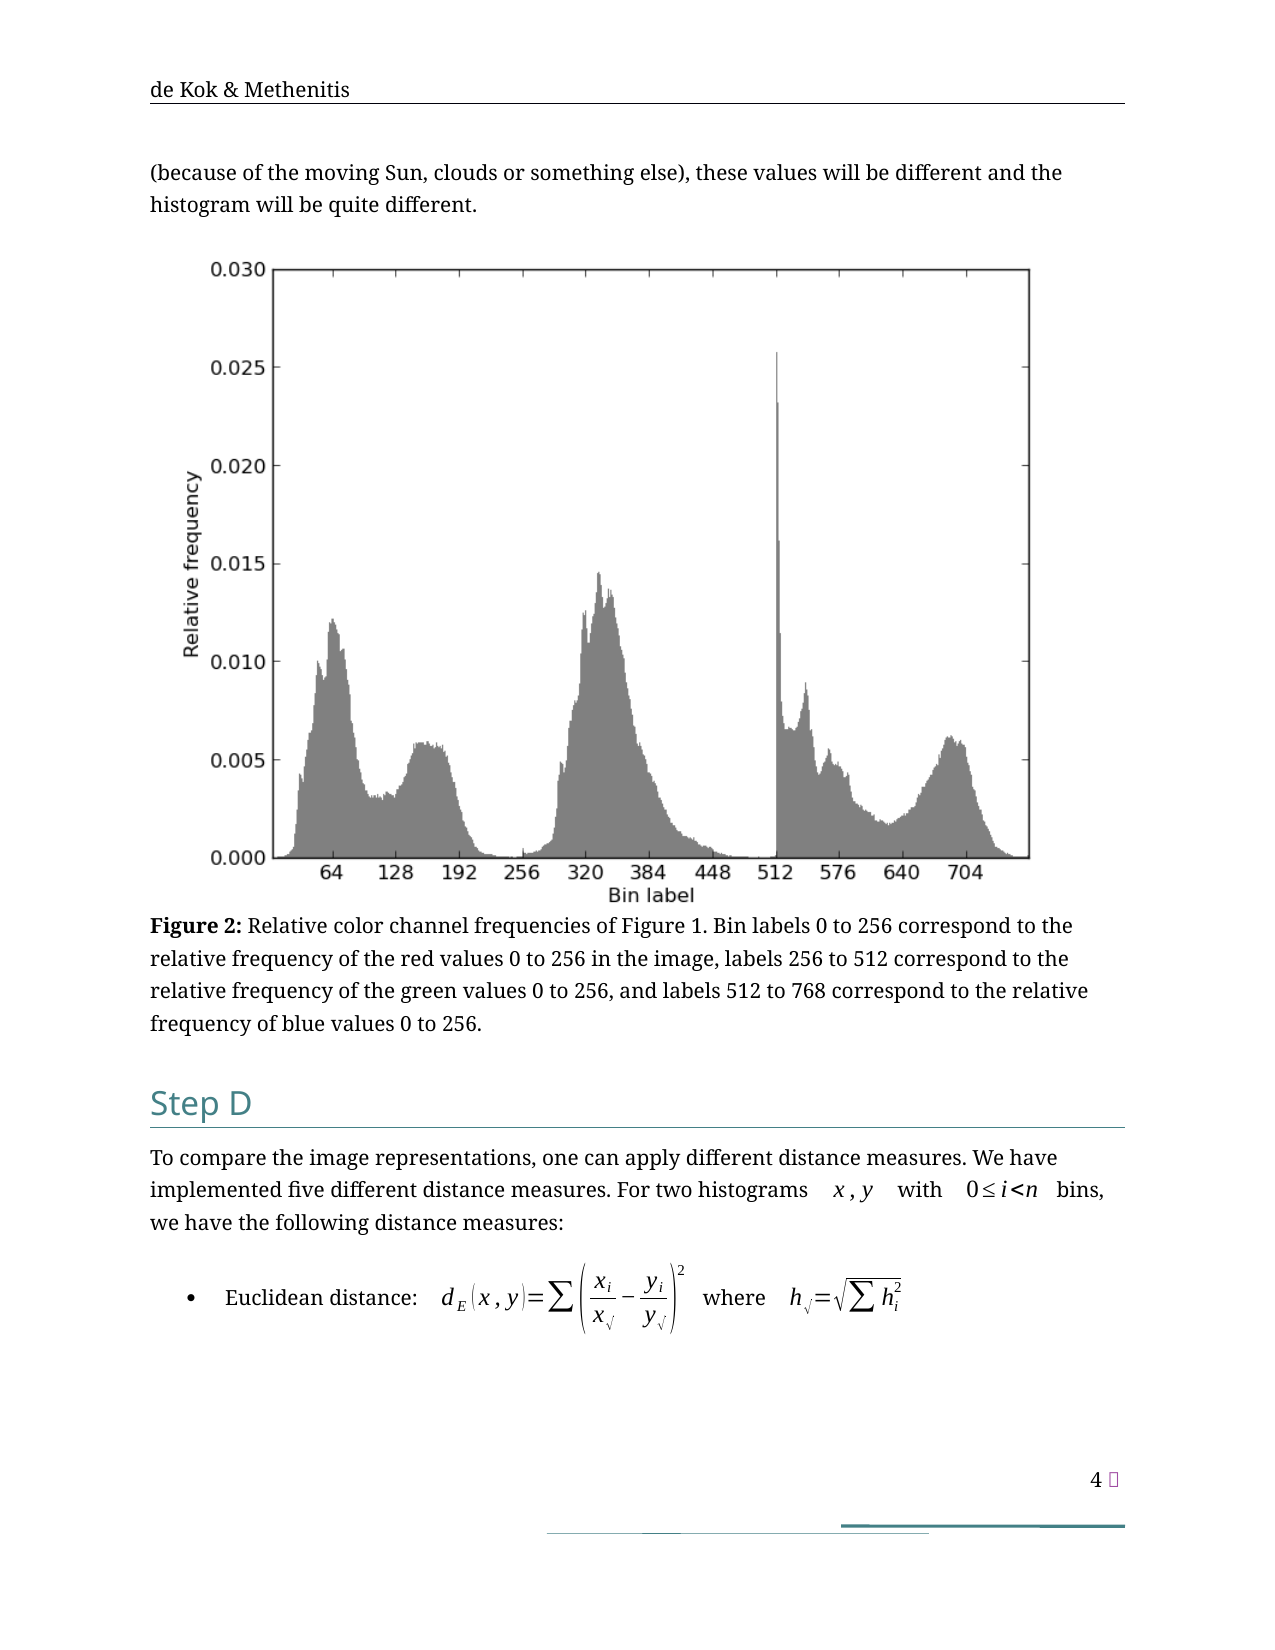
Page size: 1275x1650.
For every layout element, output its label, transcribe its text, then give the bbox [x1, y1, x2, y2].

list Euclidean distance: where [187, 1262, 1125, 1336]
text To compare the image representations, one can apply different distance measures. We have implemented five different distance measures. For two histograms with bins, we have the following distance measures: [150, 1143, 1125, 1237]
picture [150, 243, 1125, 908]
text Figure 2: Relative color channel frequencies of Figure 1. Bin labels 0 to 256 correspond to the relative frequency of the red values 0 to 256 in the image, labels 256 to 512 correspond to the relative frequency of the green values 0 to 256, and labels 512 to 768 correspond to the relative frequency of blue values 0 to 256. [150, 908, 1125, 1038]
subtitle Step D [150, 1079, 1125, 1127]
text (because of the moving Sun, clouds or something else), these values will be different and the histogram will be quite different. [150, 158, 1125, 219]
